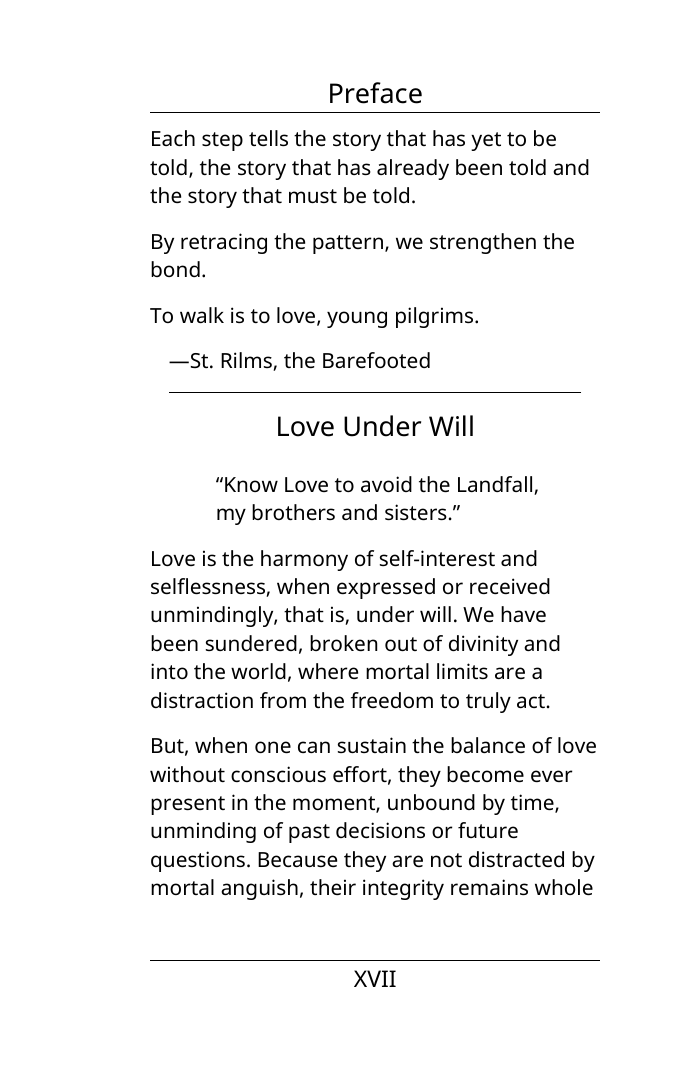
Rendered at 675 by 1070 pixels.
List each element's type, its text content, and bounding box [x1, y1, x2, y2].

text Love is the harmony of self-interest and selflessness, when expressed or received unmindingly, that is, under will. We have been sundered, broken out of divinity and into the world, where mortal limits are a distraction from the freedom to truly act. [150, 544, 600, 714]
text “Know Love to avoid the Landfall, my brothers and sisters.” [216, 470, 562, 527]
text —St. Rilms, the Barefooted [169, 346, 600, 375]
text To walk is to love, young pilgrims. [150, 301, 600, 329]
text But, when one can sustain the balance of love without conscious effort, they become ever present in the moment, unbound by time, unminding of past decisions or future questions. Because they are not distracted by mortal anguish, their integrity remains whole [150, 731, 600, 902]
text Each step tells the story that has yet to be told, the story that has already been told and the story that must be told. [150, 124, 600, 210]
text By retracing the pattern, we strengthen the bond. [150, 227, 600, 284]
text Love Under Will [150, 407, 600, 444]
